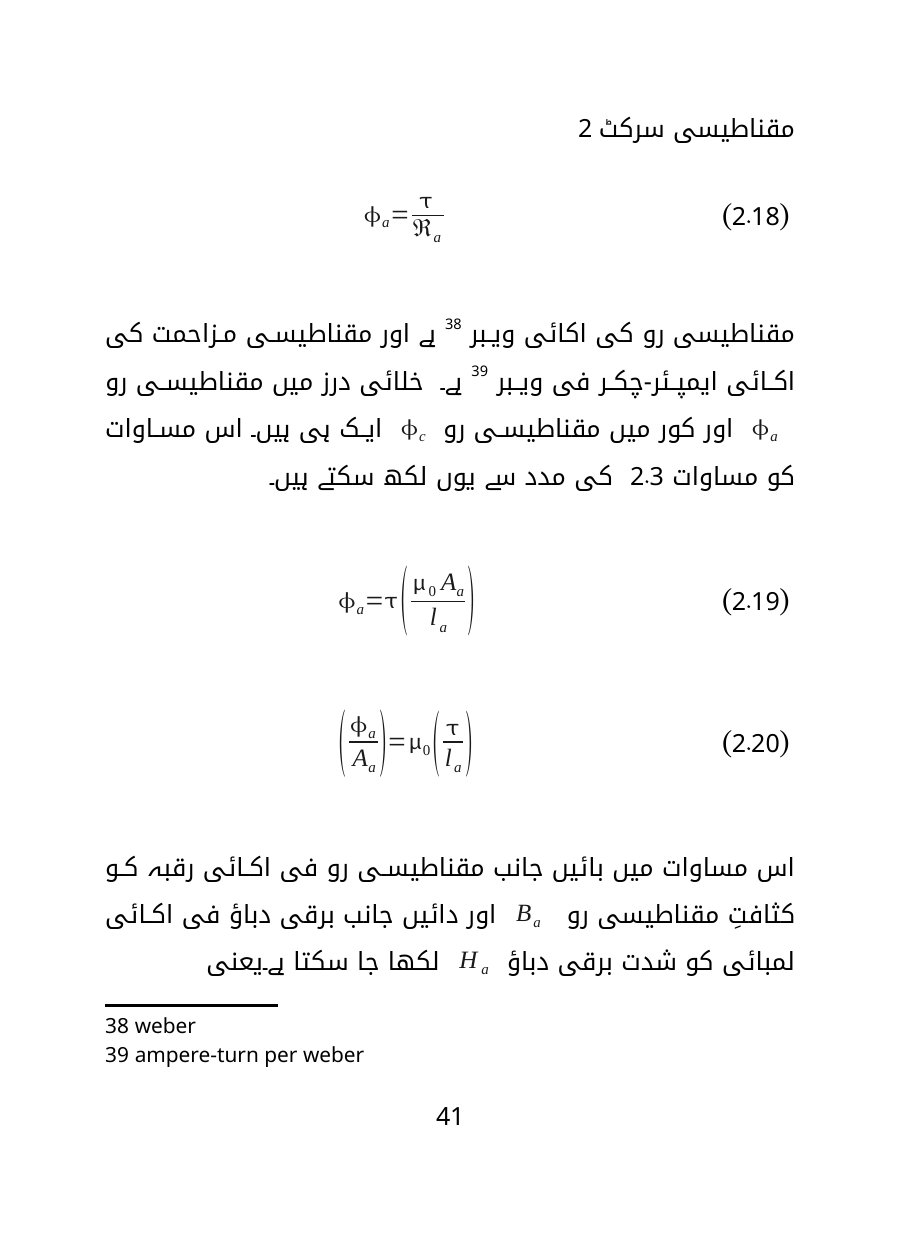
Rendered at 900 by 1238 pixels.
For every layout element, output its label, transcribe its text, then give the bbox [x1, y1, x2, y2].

table_header [105, 559, 700, 656]
table_header (2.19) [700, 559, 795, 656]
table_header [105, 703, 699, 797]
table_header [105, 183, 694, 264]
table_header (2.20) [699, 703, 795, 797]
table_header (2.18) [694, 183, 795, 264]
text اس مساوات میں بائیں جانب مقناطیسی رو فی اکائی رقبہ کو کثافتِ مقناطیسی رو اور دائیں جانب برقی دباؤ فی اکائی لمبائی کو شدت برقی دباؤلکھا جا سکتا ہے۔یعنی [105, 844, 795, 986]
text ampere-turn per weber [105, 1040, 795, 1068]
text مقناطیسی رو کی اکائی ویبر ہے اور مقناطیسی مزاحمت کی اکائی ایمپئر-چکر فی ویبر ہے۔ خلائی درز میں مقناطیسی رواور کور میں مقناطیسی روایک ہی ہیں۔ اس مساوات کو مساوات 2.3 کی مدد سے یوں لکھ سکتے ہیں۔ [105, 311, 795, 500]
text weber [105, 1012, 795, 1040]
